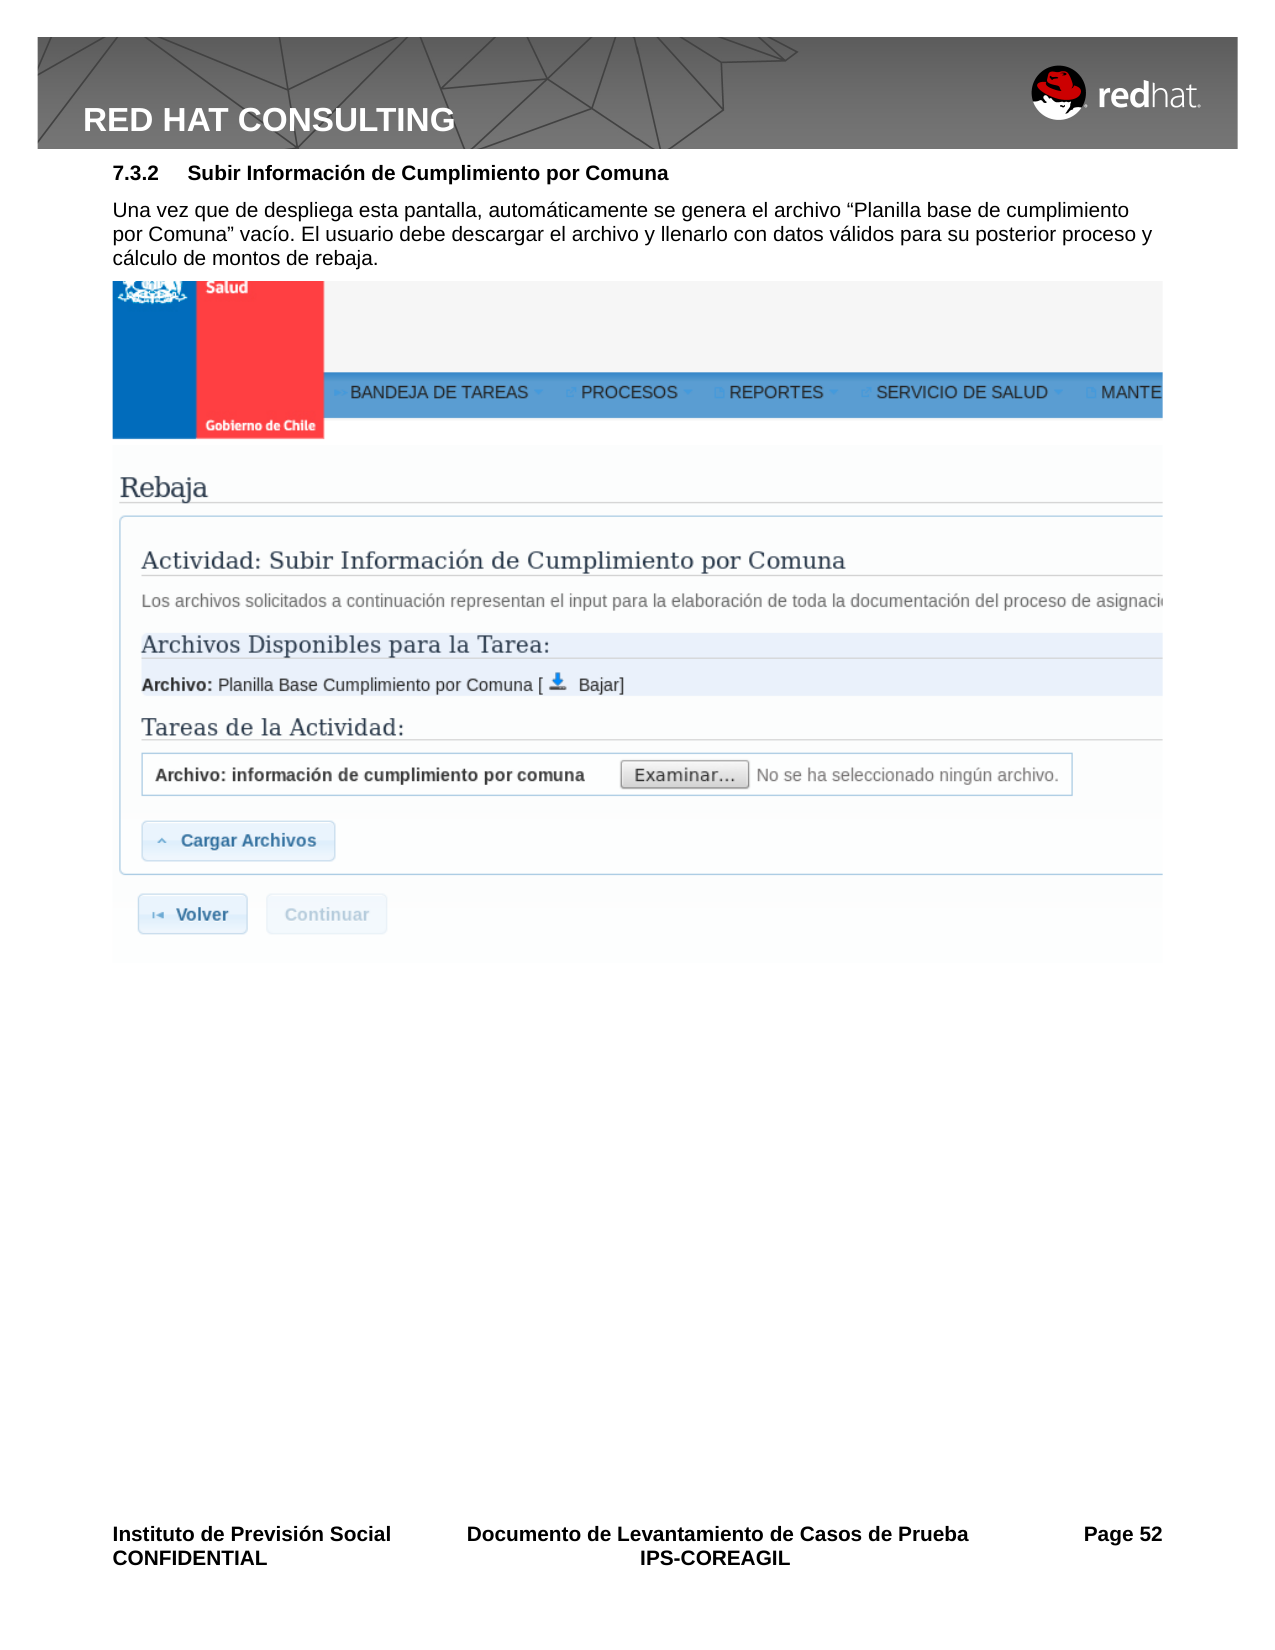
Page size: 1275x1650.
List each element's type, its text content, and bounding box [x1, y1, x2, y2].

picture [37, 37, 1238, 149]
picture [112, 281, 1163, 990]
text Una vez que de despliega esta pantalla, automáticamente se genera el archivo “Planilla base de cumplimiento por Comuna” vacío. El usuario debe descargar el archivo y llenarlo con datos válidos para su posterior proceso y cálculo de montos de rebaja. [112, 197, 1162, 269]
subtitle Subir Información de Cumplimiento por Comuna [112, 161, 1162, 185]
